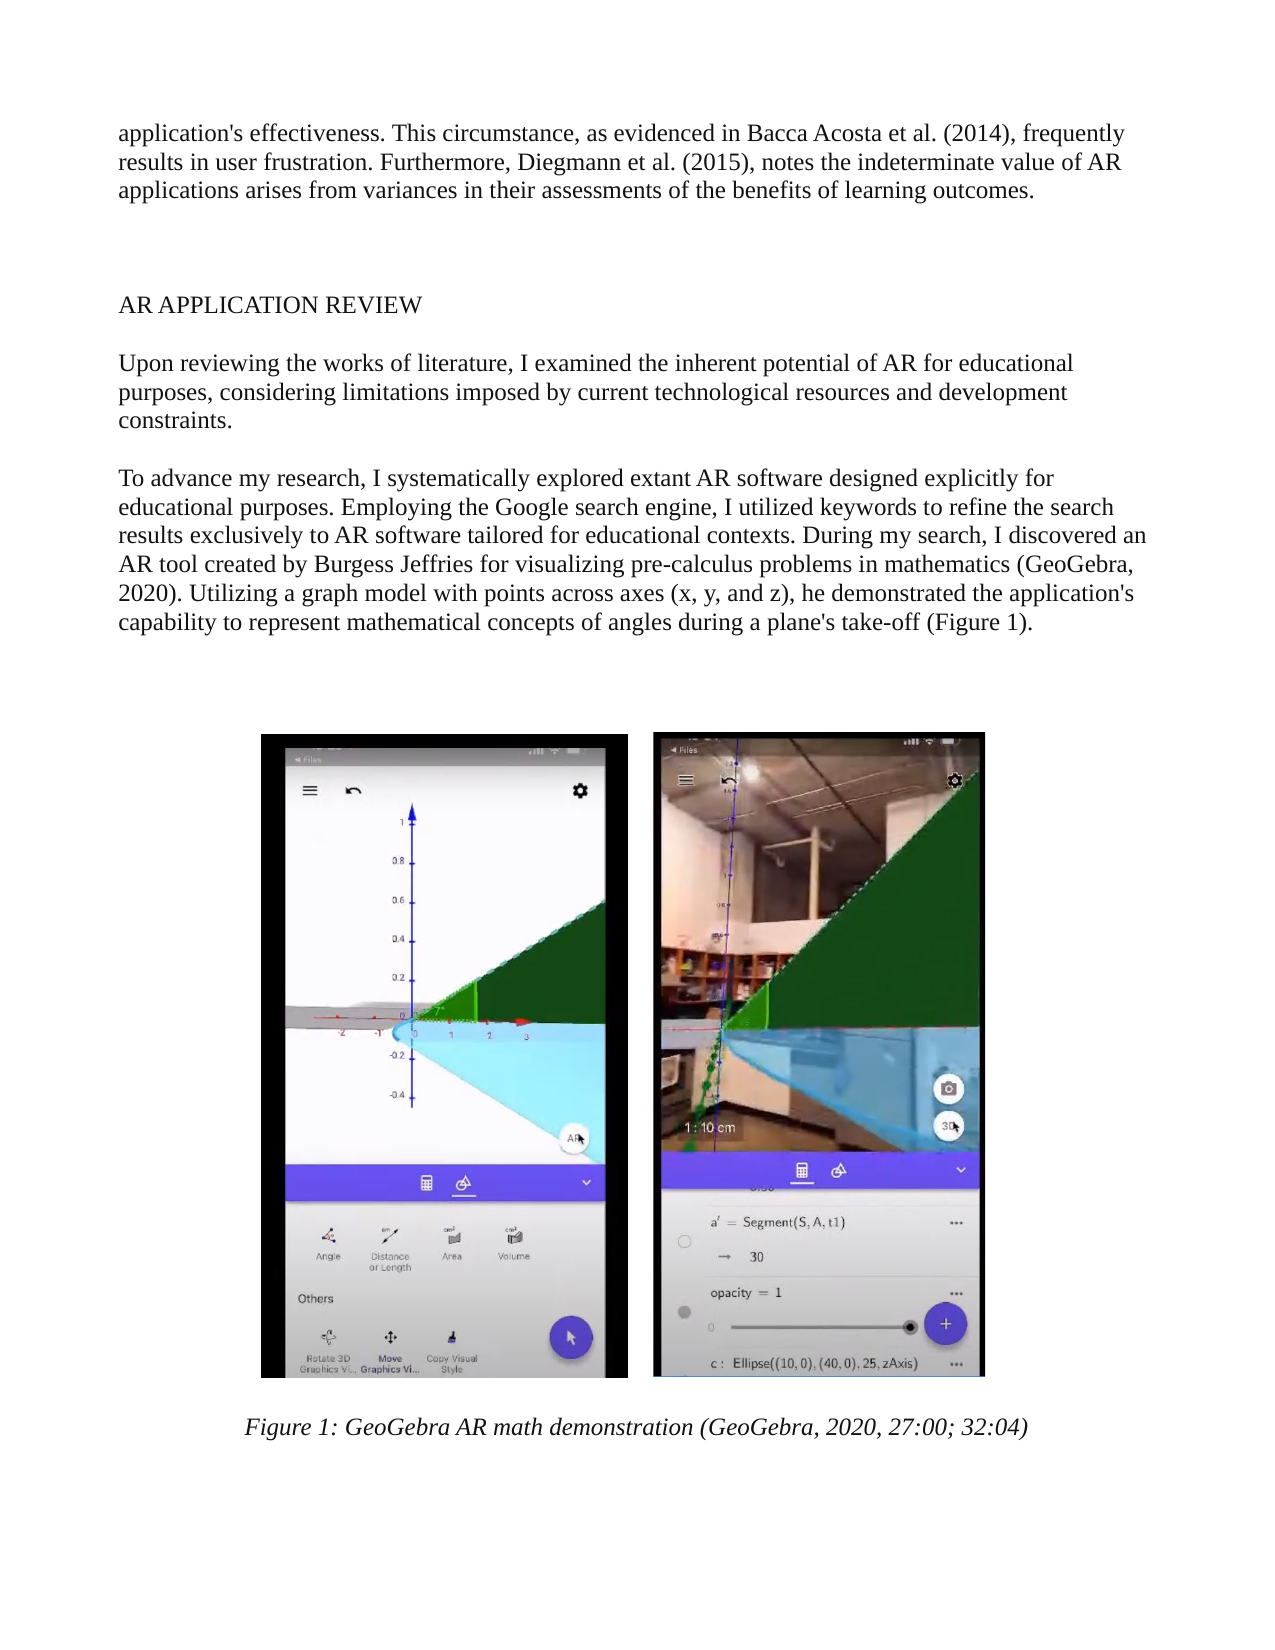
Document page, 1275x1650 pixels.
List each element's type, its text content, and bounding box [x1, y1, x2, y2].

text Upon reviewing the works of literature, I examined the inherent potential of AR for educational purposes, considering limitations imposed by current technological resources and development constraints. [118, 348, 1157, 434]
picture [653, 732, 986, 1377]
text AR APPLICATION REVIEW [118, 291, 1157, 319]
text To advance my research, I systematically explored extant AR software designed explicitly for educational purposes. Employing the Google search engine, I utilized keywords to refine the search results exclusively to AR software tailored for educational contexts. During my search, I discovered an AR tool created by Burgess Jeffries for visualizing pre-calculus problems in mathematics (GeoGebra, 2020). Utilizing a graph model with points across axes (x, y, and z), he demonstrated the application's capability to represent mathematical concepts of angles during a plane's take-off (Figure 1). [118, 463, 1157, 636]
text Figure 1: GeoGebra AR math demonstration (GeoGebra, 2020, 27:00; 32:04) [118, 1412, 1157, 1441]
text application's effectiveness. This circumstance, as evidenced in Bacca Acosta et al. (2014), frequently results in user frustration. Furthermore, Diegmann et al. (2015), notes the indeterminate value of AR applications arises from variances in their assessments of the benefits of learning outcomes. [118, 118, 1157, 204]
picture [261, 734, 628, 1378]
